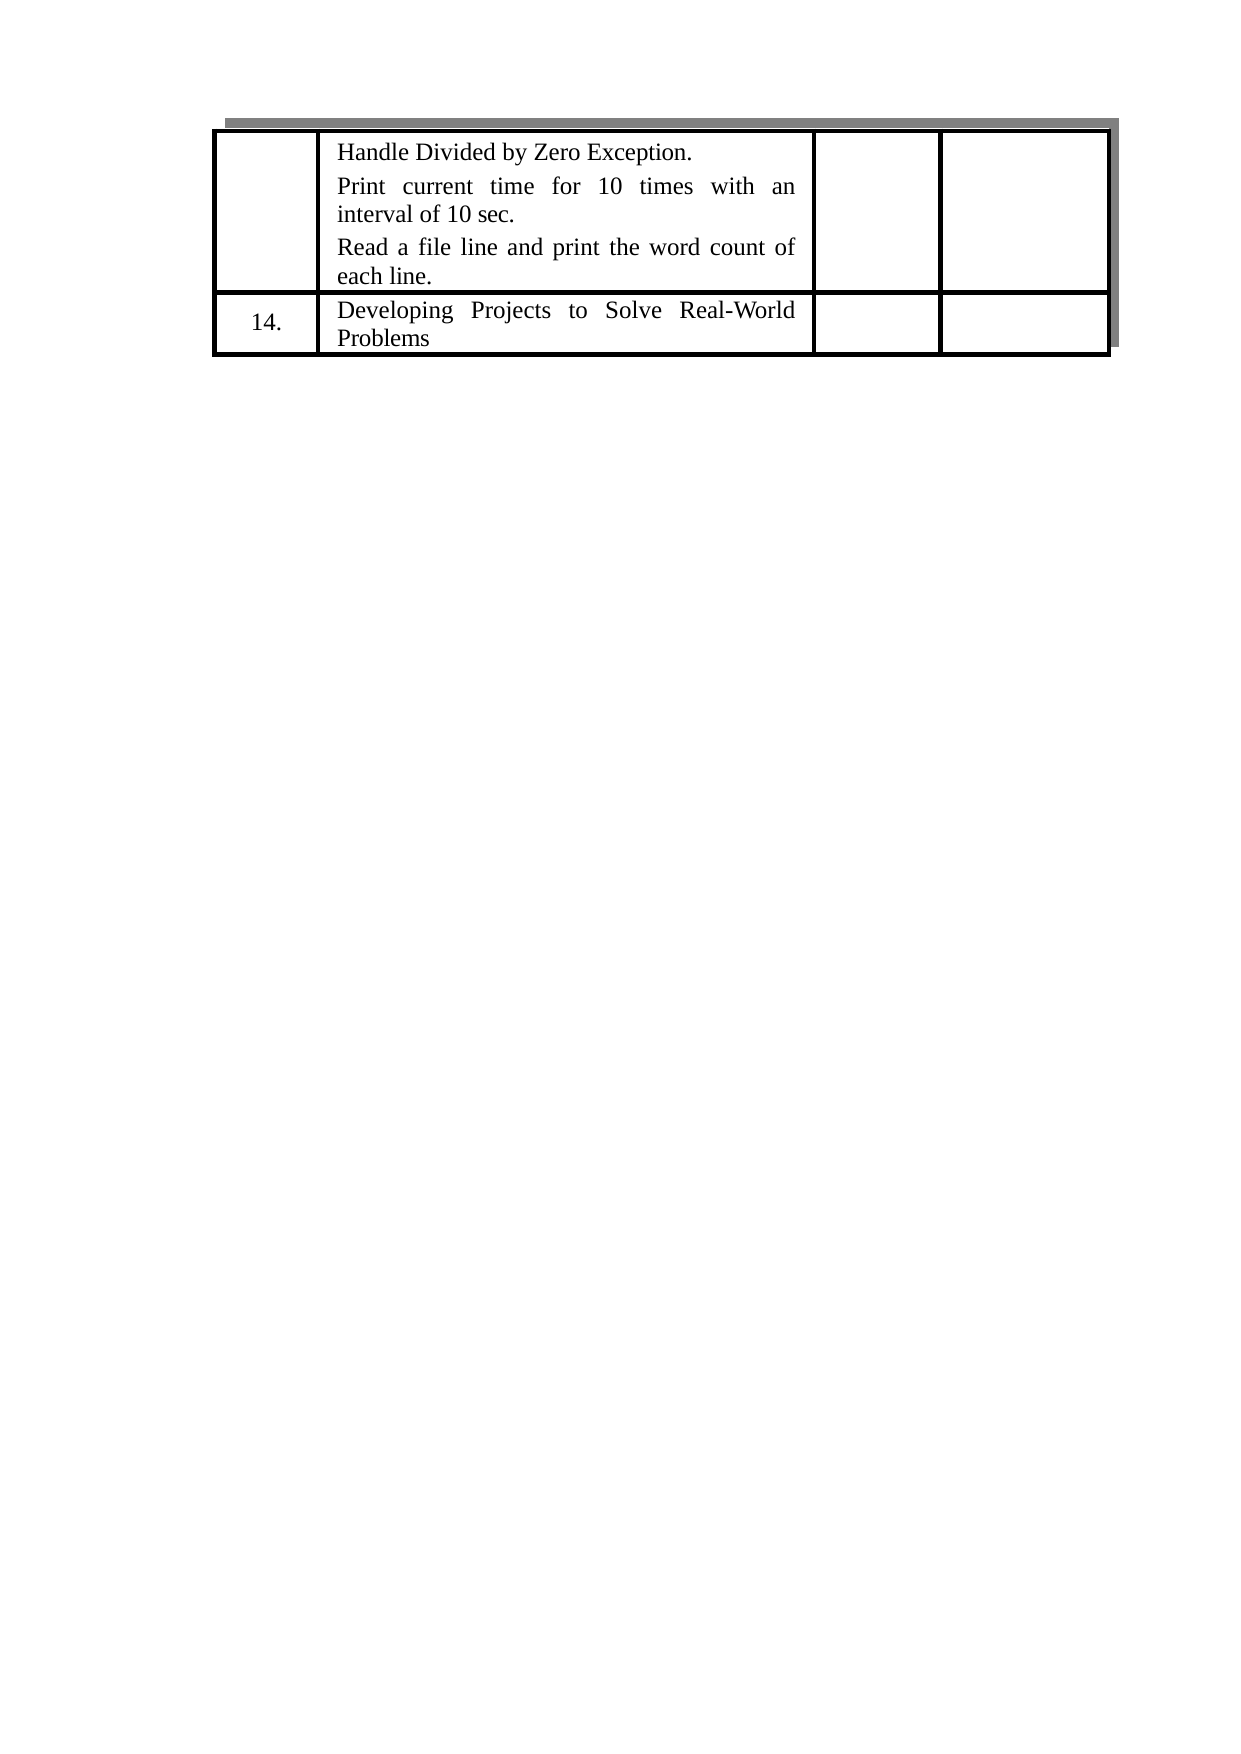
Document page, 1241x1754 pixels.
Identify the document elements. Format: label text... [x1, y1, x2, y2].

table_cell [217, 133, 316, 290]
table_cell [816, 295, 938, 352]
table_cell Handle Divided by Zero Exception. Print current time for 10 times with an interval of 10 sec. Read a file line and print the word count of each line. [320, 133, 812, 290]
table_cell [816, 133, 938, 290]
table_cell Developing Projects to Solve Real-World Problems [320, 295, 812, 352]
table_cell 14. [217, 295, 316, 352]
table_cell [943, 133, 1107, 290]
table_cell [943, 295, 1107, 352]
